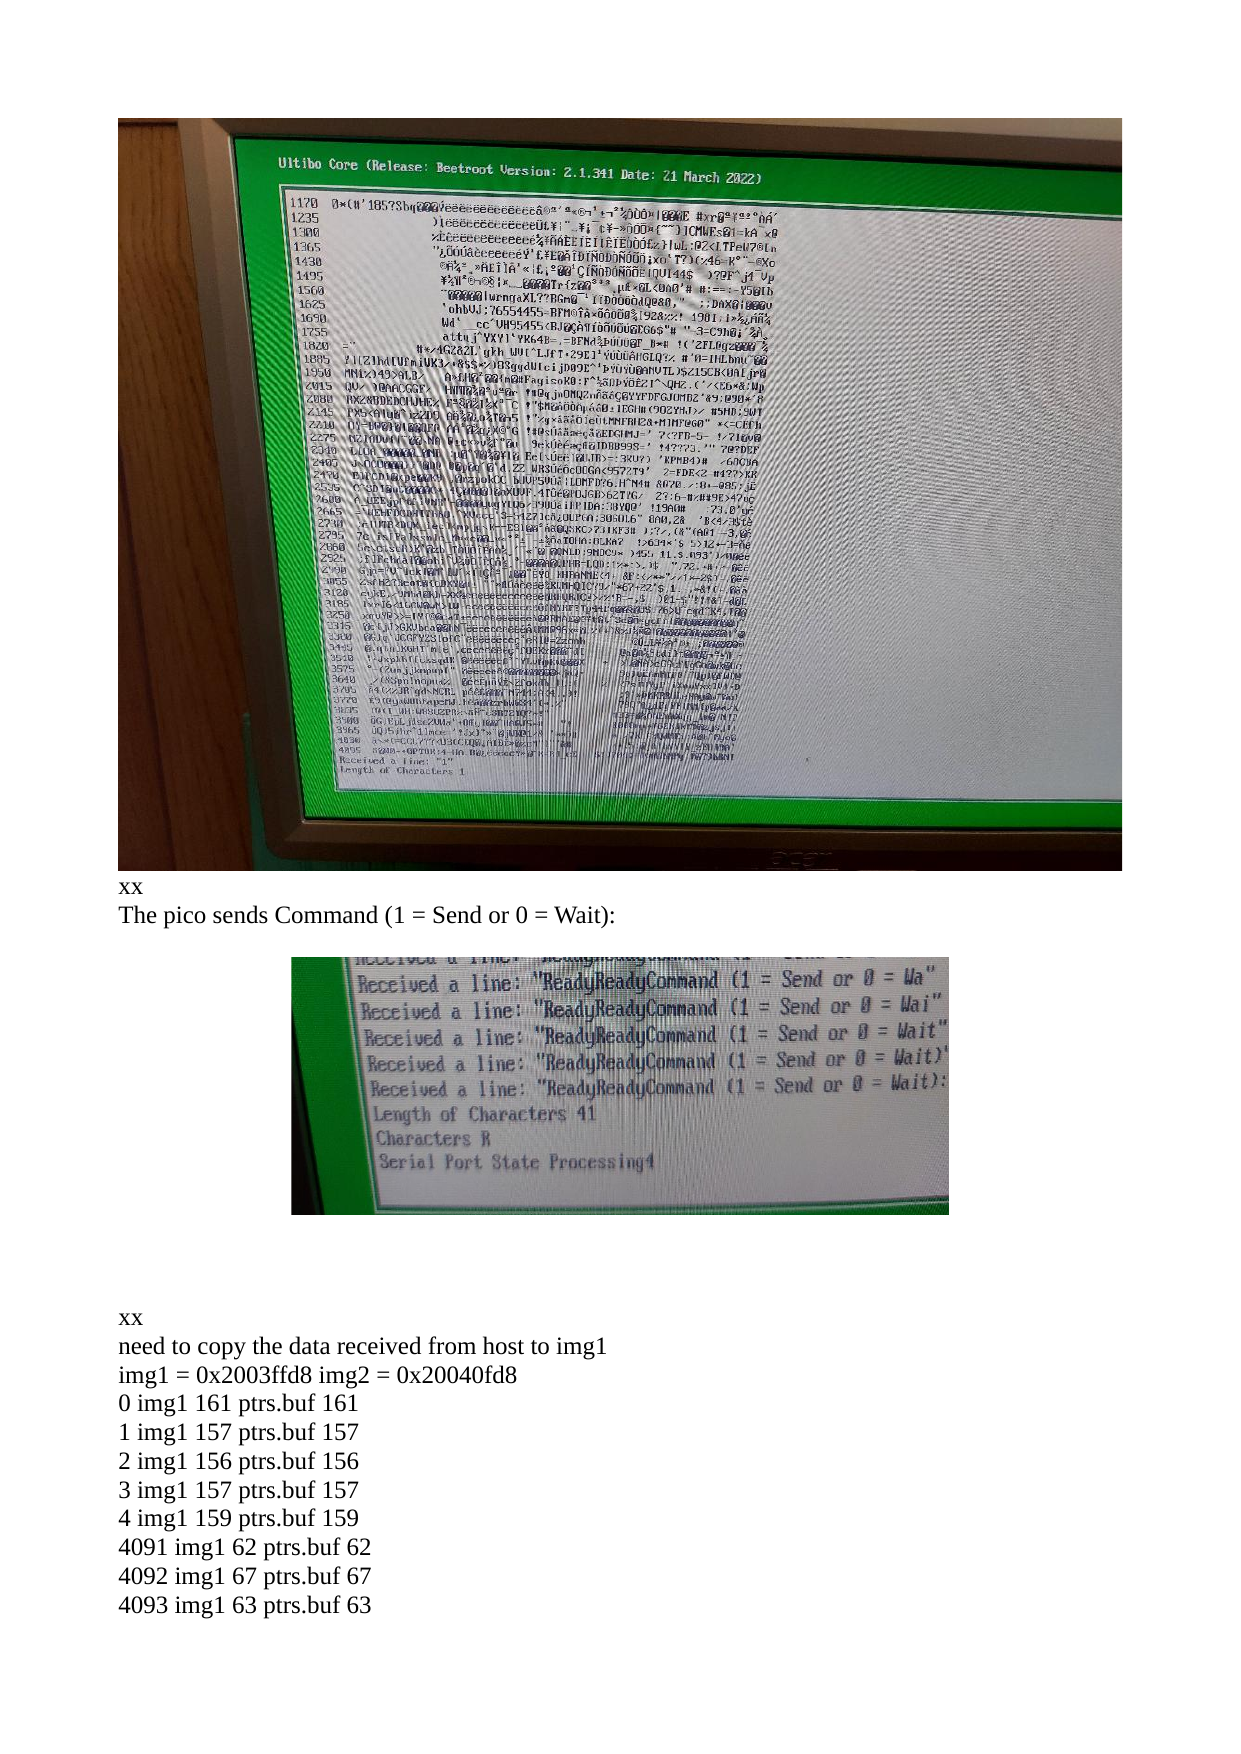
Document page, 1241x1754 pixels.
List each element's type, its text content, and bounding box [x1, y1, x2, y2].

text The pico sends Command (1 = Send or 0 = Wait): [118, 900, 1122, 928]
text xx [118, 871, 1122, 900]
picture [118, 118, 1123, 871]
picture [291, 957, 949, 1215]
text 4093 img1 63 ptrs.buf 63 [118, 1590, 1122, 1618]
text 0 img1 161 ptrs.buf 161 [118, 1388, 1122, 1417]
text 2 img1 156 ptrs.buf 156 [118, 1446, 1122, 1475]
text 4 img1 159 ptrs.buf 159 [118, 1503, 1122, 1532]
text img1 = 0x2003ffd8 img2 = 0x20040fd8 [118, 1360, 1122, 1388]
text need to copy the data received from host to img1 [118, 1331, 1122, 1360]
text xx [118, 1302, 1122, 1331]
text 4092 img1 67 ptrs.buf 67 [118, 1561, 1122, 1590]
text 1 img1 157 ptrs.buf 157 [118, 1417, 1122, 1446]
text 4091 img1 62 ptrs.buf 62 [118, 1532, 1122, 1561]
text 3 img1 157 ptrs.buf 157 [118, 1475, 1122, 1503]
